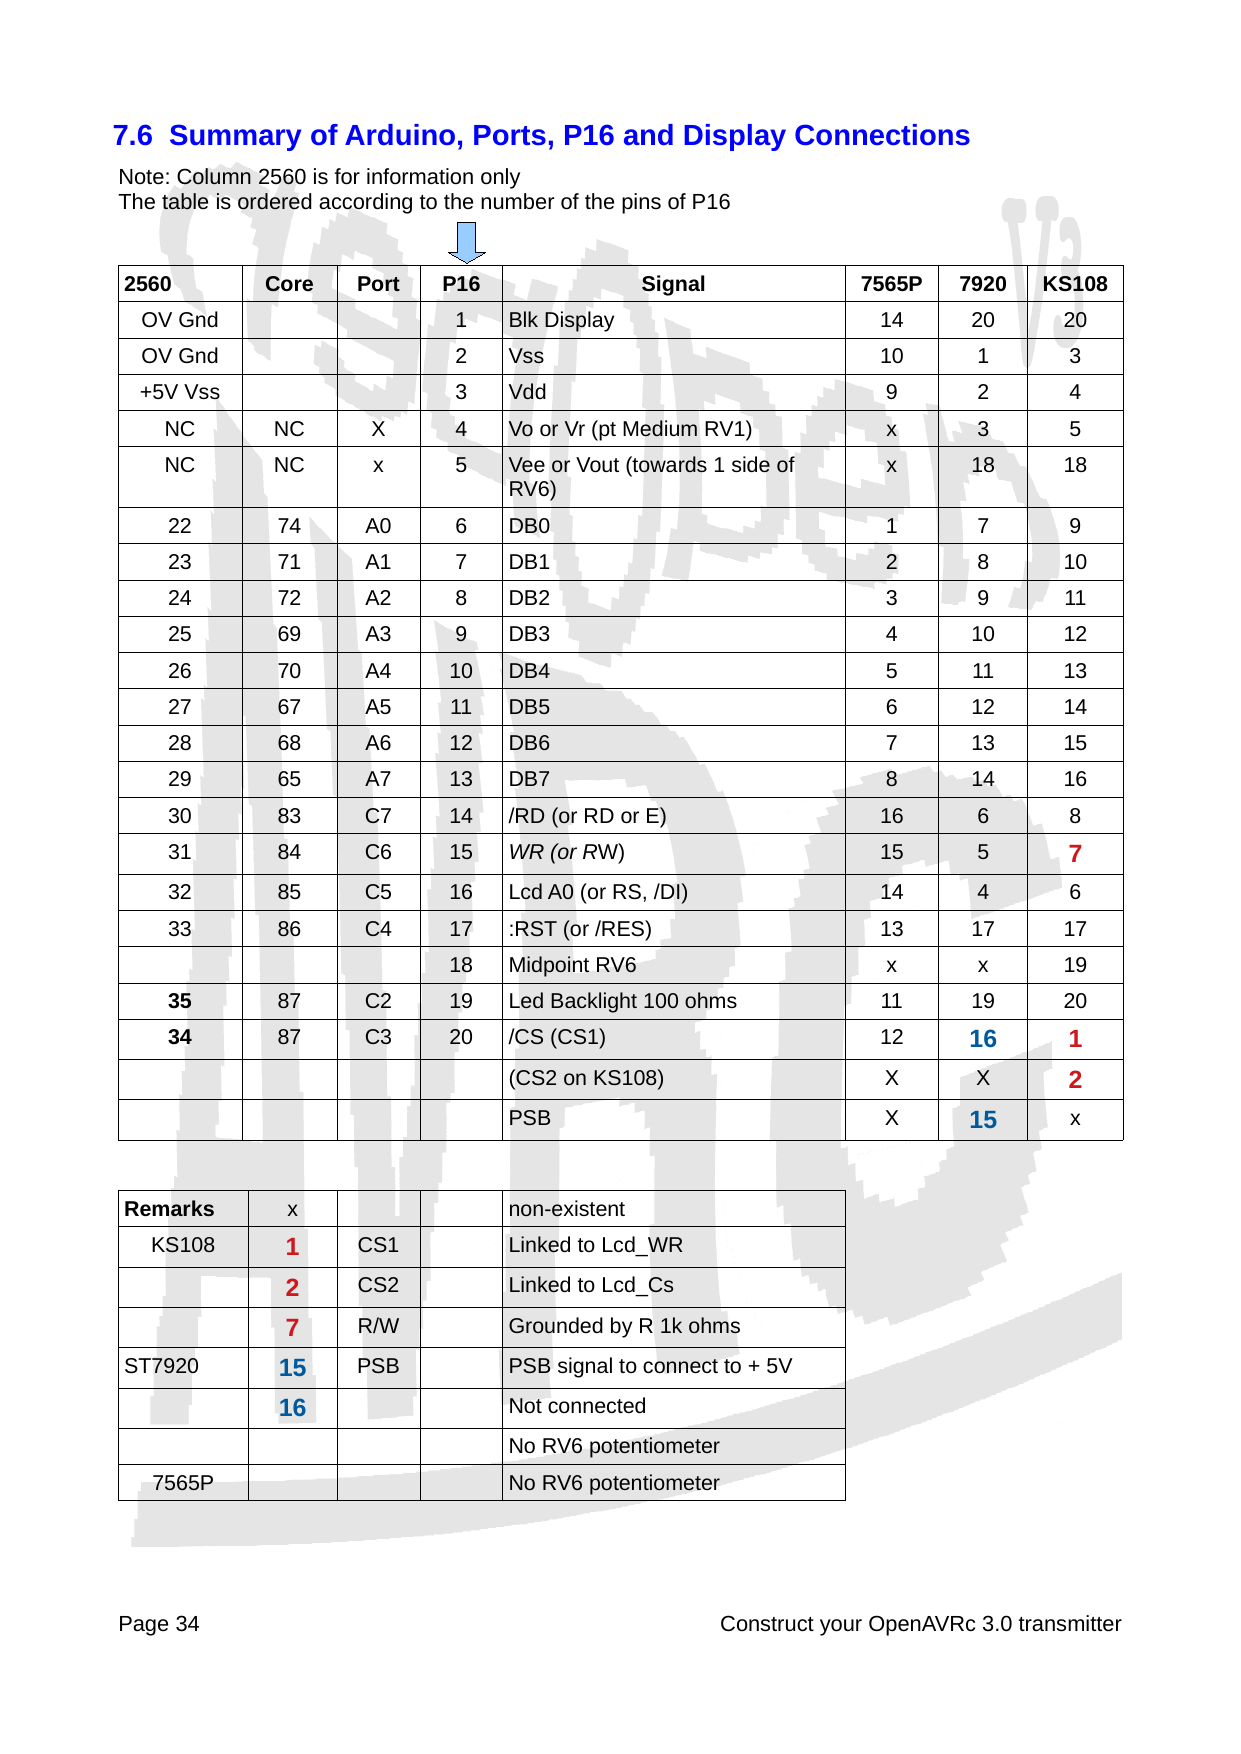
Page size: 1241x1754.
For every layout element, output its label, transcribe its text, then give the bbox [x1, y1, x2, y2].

table_cell Vo or Vr (pt Medium RV1) [503, 411, 845, 446]
table_cell Vss [503, 339, 845, 374]
table_cell 86 [243, 911, 337, 946]
table_cell 7 [939, 508, 1027, 543]
table_cell DB6 [503, 726, 845, 761]
table_cell 14 [421, 798, 502, 833]
table_cell 15 [421, 834, 502, 874]
table_cell 3 [1028, 339, 1123, 374]
subtitle 7.6 Summary of Arduino, Ports, P16 and Display Connections [112, 118, 1122, 152]
table_cell 9 [846, 375, 938, 410]
table_header KS108 [1028, 266, 1123, 301]
table_cell PSB signal to connect to + 5V [503, 1348, 845, 1388]
table_cell No RV6 potentiometer [503, 1429, 845, 1464]
table_cell 67 [243, 689, 337, 724]
table_cell 16 [1028, 762, 1123, 797]
table_cell 1 [249, 1227, 337, 1267]
table_cell A7 [338, 762, 420, 797]
table_cell 16 [249, 1389, 337, 1428]
table_cell NC [119, 411, 242, 446]
table_cell 12 [1028, 617, 1123, 652]
table_cell 18 [1028, 447, 1123, 507]
table_cell 16 [939, 1020, 1027, 1059]
table_header Port [338, 266, 420, 301]
table_cell [119, 1308, 248, 1347]
table_cell 2 [939, 375, 1027, 410]
table_cell X [338, 411, 420, 446]
table_cell 4 [1028, 375, 1123, 410]
table_cell 25 [119, 617, 242, 652]
table_cell 85 [243, 875, 337, 910]
table_cell 13 [939, 726, 1027, 761]
table_cell C5 [338, 875, 420, 910]
table_cell 20 [939, 302, 1027, 337]
table_cell x [846, 447, 938, 507]
table_cell 2 [846, 544, 938, 579]
table_cell C7 [338, 798, 420, 833]
table_cell 15 [846, 834, 938, 874]
table_cell ST7920 [119, 1348, 248, 1388]
table_cell 10 [846, 339, 938, 374]
table_cell 6 [846, 689, 938, 724]
table_cell +5V Vss [119, 375, 242, 410]
table_cell [243, 1060, 337, 1099]
table_cell 72 [243, 581, 337, 616]
table_cell CS2 [338, 1268, 420, 1307]
table_cell 4 [421, 411, 502, 446]
table_cell [243, 375, 337, 410]
table_cell Linked to Lcd_WR [503, 1227, 845, 1267]
table_cell [338, 375, 420, 410]
table_cell [421, 1465, 502, 1500]
table_cell 6 [421, 508, 502, 543]
table_cell 14 [846, 875, 938, 910]
table_cell 70 [243, 653, 337, 688]
table_cell 28 [119, 726, 242, 761]
table_header 7565P [846, 266, 938, 301]
table_cell [338, 339, 420, 374]
table_cell [249, 1429, 337, 1464]
table_cell 10 [1028, 544, 1123, 579]
table_cell x [846, 411, 938, 446]
table_cell 1 [1028, 1020, 1123, 1059]
table_cell C3 [338, 1020, 420, 1059]
table_cell [119, 1389, 248, 1428]
table_cell [243, 339, 337, 374]
table_cell 18 [421, 947, 502, 982]
table_cell NC [119, 447, 242, 507]
table_cell 1 [846, 508, 938, 543]
table_cell 68 [243, 726, 337, 761]
table_cell NC [243, 447, 337, 507]
table_cell [243, 1100, 337, 1139]
table_header P16 [421, 266, 502, 301]
table_cell 2 [421, 339, 502, 374]
table_cell 14 [846, 302, 938, 337]
table_cell 27 [119, 689, 242, 724]
table_cell 34 [119, 1020, 242, 1059]
table_cell C2 [338, 984, 420, 1019]
table_cell 31 [119, 834, 242, 874]
table_cell 20 [421, 1020, 502, 1059]
table_cell 12 [421, 726, 502, 761]
table_cell 7565P [119, 1465, 248, 1500]
table_cell Vee or Vout (towards 1 side of RV6) [503, 447, 845, 507]
table_cell [243, 947, 337, 982]
table_cell [338, 947, 420, 982]
table_cell 8 [846, 762, 938, 797]
table_cell 19 [421, 984, 502, 1019]
table_cell 1 [421, 302, 502, 337]
table_cell 8 [939, 544, 1027, 579]
table_cell 1 [939, 339, 1027, 374]
table_cell CS1 [338, 1227, 420, 1267]
table_cell DB1 [503, 544, 845, 579]
table_cell 84 [243, 834, 337, 874]
table_cell 15 [1028, 726, 1123, 761]
table_cell DB3 [503, 617, 845, 652]
table_cell 19 [1028, 947, 1123, 982]
table_cell Linked to Lcd_Cs [503, 1268, 845, 1307]
table_cell 7 [249, 1308, 337, 1347]
table_header 2560 [119, 266, 242, 301]
table_cell X [846, 1100, 938, 1139]
table_cell x [338, 447, 420, 507]
table_cell :RST (or /RES) [503, 911, 845, 946]
table_header x [249, 1191, 337, 1226]
table_cell Grounded by R 1k ohms [503, 1308, 845, 1347]
table_cell 12 [846, 1020, 938, 1059]
table_cell 7 [1028, 834, 1123, 874]
table_cell OV Gnd [119, 302, 242, 337]
table_cell C6 [338, 834, 420, 874]
table_cell [338, 1465, 420, 1500]
table_cell 13 [421, 762, 502, 797]
table_cell 9 [939, 581, 1027, 616]
table_header non-existent [503, 1191, 845, 1226]
table_cell [119, 1060, 242, 1099]
table_cell 5 [846, 653, 938, 688]
table_cell DB7 [503, 762, 845, 797]
table_cell 16 [846, 798, 938, 833]
table_cell 4 [939, 875, 1027, 910]
table_cell A2 [338, 581, 420, 616]
table_cell 83 [243, 798, 337, 833]
table_cell 7 [846, 726, 938, 761]
table_cell 13 [846, 911, 938, 946]
table_cell /CS (CS1) [503, 1020, 845, 1059]
table_cell [249, 1465, 337, 1500]
table_cell 13 [1028, 653, 1123, 688]
table_cell A3 [338, 617, 420, 652]
table_cell 8 [421, 581, 502, 616]
table_cell [338, 1389, 420, 1428]
table_cell [421, 1308, 502, 1347]
table_cell 17 [939, 911, 1027, 946]
table_cell [421, 1100, 502, 1139]
table_cell 18 [939, 447, 1027, 507]
table_cell 6 [1028, 875, 1123, 910]
table_cell (CS2 on KS108) [503, 1060, 845, 1099]
table_cell DB5 [503, 689, 845, 724]
table_cell [119, 1429, 248, 1464]
table_cell [421, 1268, 502, 1307]
table_cell x [1028, 1100, 1123, 1139]
text The table is ordered according to the number of the pins of P16 [118, 189, 1122, 214]
table_cell 20 [1028, 984, 1123, 1019]
table_cell 33 [119, 911, 242, 946]
table_header Signal [503, 266, 845, 301]
table_header 7920 [939, 266, 1027, 301]
table_cell Vdd [503, 375, 845, 410]
table_cell PSB [338, 1348, 420, 1388]
table_cell 22 [119, 508, 242, 543]
table_cell C4 [338, 911, 420, 946]
table_cell 17 [1028, 911, 1123, 946]
table_cell Blk Display [503, 302, 845, 337]
table_cell 9 [421, 617, 502, 652]
table_cell 11 [421, 689, 502, 724]
table_cell 12 [939, 689, 1027, 724]
table_cell [338, 1100, 420, 1139]
table_cell [338, 1060, 420, 1099]
table_cell 71 [243, 544, 337, 579]
table_cell 29 [119, 762, 242, 797]
table_cell A0 [338, 508, 420, 543]
table_cell 2 [249, 1268, 337, 1307]
table_cell [338, 302, 420, 337]
table_cell DB4 [503, 653, 845, 688]
table_cell DB2 [503, 581, 845, 616]
table_cell 3 [939, 411, 1027, 446]
table_cell x [846, 947, 938, 982]
table_cell [119, 947, 242, 982]
table_cell 10 [939, 617, 1027, 652]
table_cell 87 [243, 984, 337, 1019]
table_cell X [939, 1060, 1027, 1099]
table_header [338, 1191, 420, 1226]
table_cell x [939, 947, 1027, 982]
table_header Core [243, 266, 337, 301]
table_cell 6 [939, 798, 1027, 833]
table_cell 5 [1028, 411, 1123, 446]
table_cell X [846, 1060, 938, 1099]
table_cell A4 [338, 653, 420, 688]
table_cell /RD (or RD or E) [503, 798, 845, 833]
table_cell [421, 1389, 502, 1428]
table_cell [119, 1100, 242, 1139]
table_cell NC [243, 411, 337, 446]
table_header [421, 1191, 502, 1226]
table_cell Not connected [503, 1389, 845, 1428]
table_cell 87 [243, 1020, 337, 1059]
table_cell 65 [243, 762, 337, 797]
table_cell 30 [119, 798, 242, 833]
table_cell [243, 302, 337, 337]
table_cell 7 [421, 544, 502, 579]
table_cell [338, 1429, 420, 1464]
table_cell R/W [338, 1308, 420, 1347]
text Note: Column 2560 is for information only [118, 164, 1122, 189]
table_cell 14 [939, 762, 1027, 797]
table_cell 2 [1028, 1060, 1123, 1099]
table_cell OV Gnd [119, 339, 242, 374]
table_cell [421, 1227, 502, 1267]
table_cell 35 [119, 984, 242, 1019]
table_cell [421, 1348, 502, 1388]
table_cell 69 [243, 617, 337, 652]
table_cell 17 [421, 911, 502, 946]
table_cell 11 [846, 984, 938, 1019]
table_cell 3 [421, 375, 502, 410]
table_cell [421, 1060, 502, 1099]
table_cell A5 [338, 689, 420, 724]
table_cell 19 [939, 984, 1027, 1019]
table_cell 15 [249, 1348, 337, 1388]
table_cell 16 [421, 875, 502, 910]
table_cell 32 [119, 875, 242, 910]
table_cell 20 [1028, 302, 1123, 337]
table_cell KS108 [119, 1227, 248, 1267]
table_cell 10 [421, 653, 502, 688]
table_cell 4 [846, 617, 938, 652]
table_cell 11 [1028, 581, 1123, 616]
table_cell PSB [503, 1100, 845, 1139]
table_cell Midpoint RV6 [503, 947, 845, 982]
table_cell 23 [119, 544, 242, 579]
table_cell Lcd A0 (or RS, /DI) [503, 875, 845, 910]
table_cell 26 [119, 653, 242, 688]
table_cell No RV6 potentiometer [503, 1465, 845, 1500]
table_cell 74 [243, 508, 337, 543]
table_cell [421, 1429, 502, 1464]
table_cell A1 [338, 544, 420, 579]
table_cell 3 [846, 581, 938, 616]
table_header Remarks [119, 1191, 248, 1226]
table_cell A6 [338, 726, 420, 761]
table_cell WR (or RW) [503, 834, 845, 874]
table_cell 15 [939, 1100, 1027, 1139]
table_cell DB0 [503, 508, 845, 543]
table_cell Led Backlight 100 ohms [503, 984, 845, 1019]
table_cell 24 [119, 581, 242, 616]
table_cell 9 [1028, 508, 1123, 543]
table_cell [119, 1268, 248, 1307]
table_cell 8 [1028, 798, 1123, 833]
table_cell 14 [1028, 689, 1123, 724]
table_cell 11 [939, 653, 1027, 688]
table_cell 5 [939, 834, 1027, 874]
table_cell 5 [421, 447, 502, 507]
